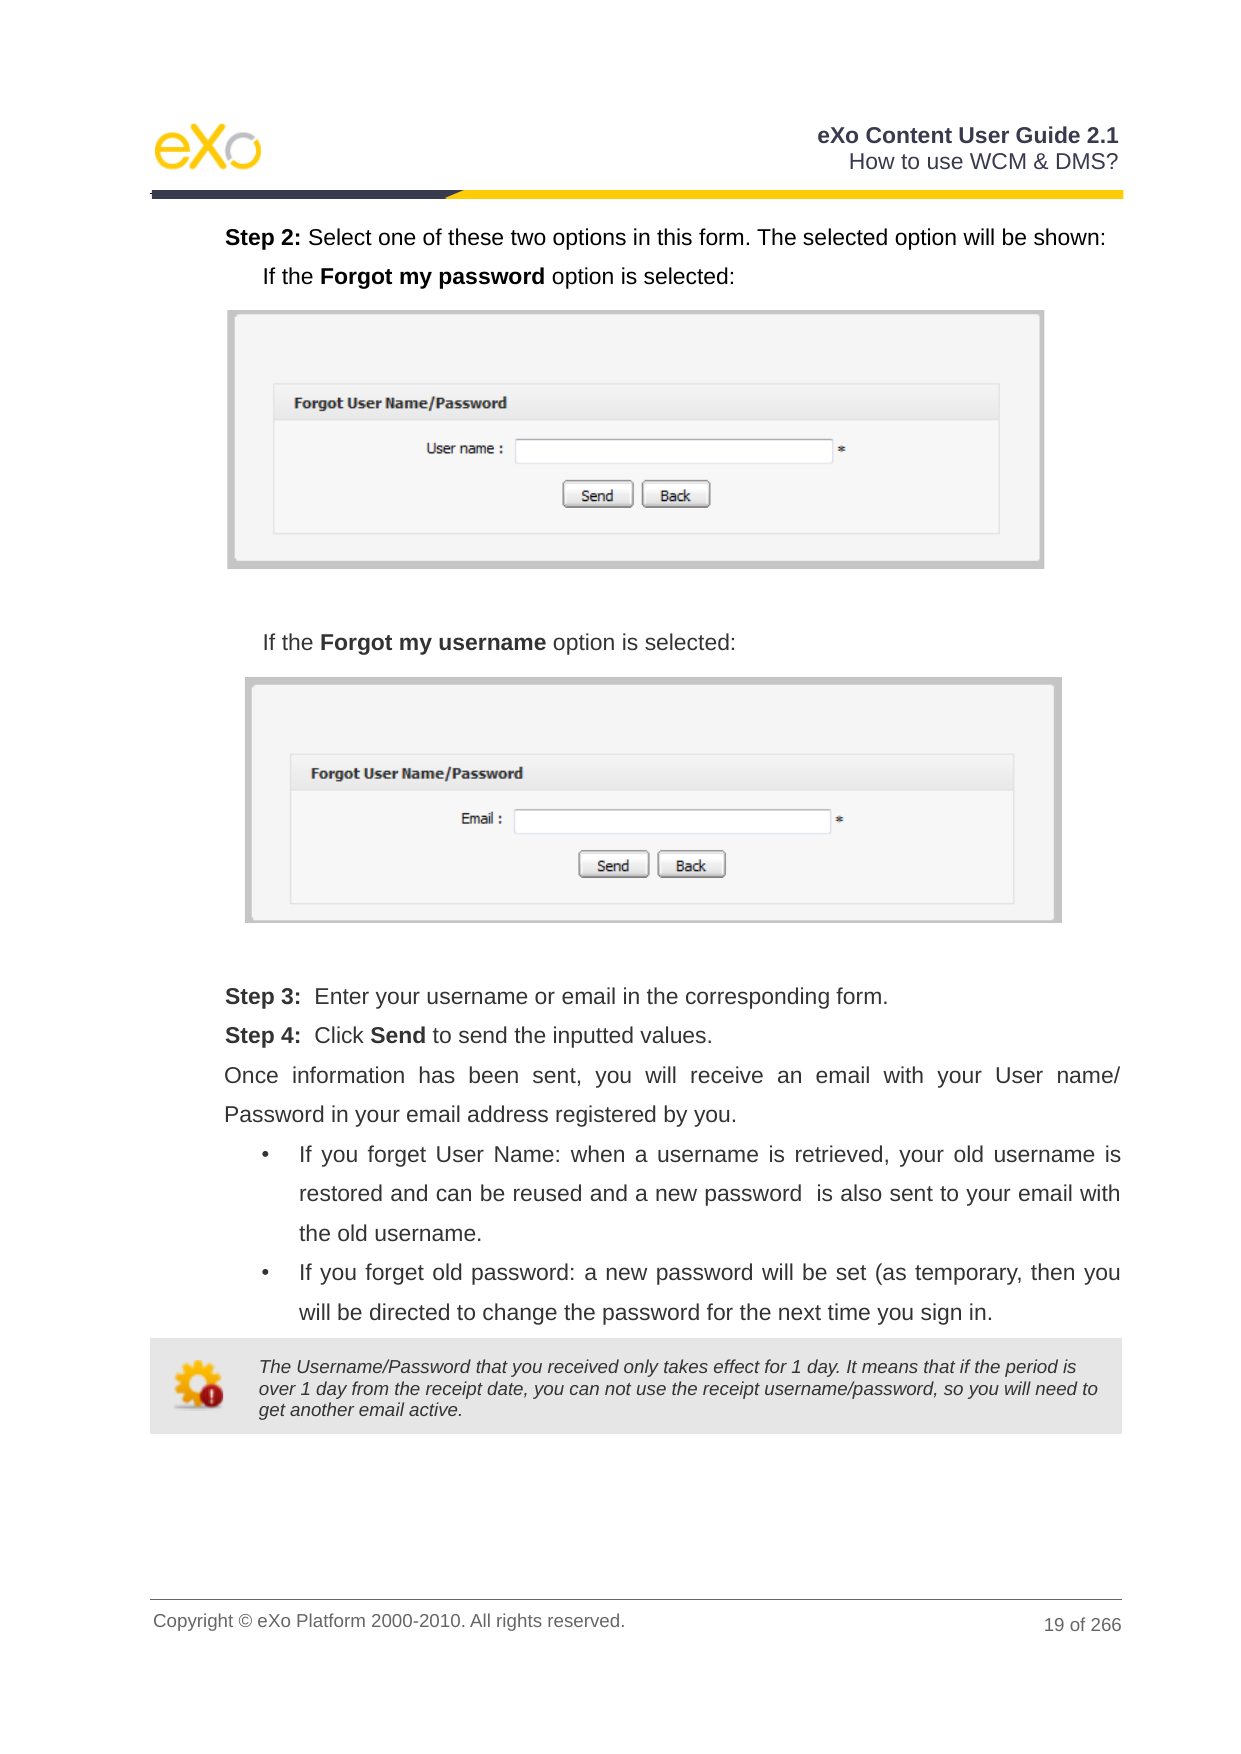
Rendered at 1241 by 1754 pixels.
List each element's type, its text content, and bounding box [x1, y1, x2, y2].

picture [173, 1360, 224, 1411]
table_header The Username/Password that you received only takes effect for 1 day. It means that if the period is over 1 day from the receipt date, you can not use the receipt username/password, so you will need to get another email active. [253, 1338, 1122, 1434]
text Once information has been sent, you will receive an email with your User name/ Password in your email address registered by you. [224, 1062, 1122, 1127]
list If you forget old password: a new password will be set (as temporary, then you will be directed to change the password for the next time you sign in. [261, 1259, 1122, 1325]
picture [244, 677, 1062, 923]
list If the Forgot my password option is selected: [225, 263, 1122, 289]
list Step 3: Enter your username or email in the corresponding form. [187, 983, 1122, 1009]
picture [227, 310, 1045, 569]
table_header [150, 1338, 253, 1434]
list If you forget User Name: when a username is retrieved, your old username is restored and can be reused and a new password is also sent to your email with the old username. [261, 1141, 1122, 1246]
list Step 2: Select one of these two options in this form. The selected option will be shown: [187, 223, 1122, 250]
list If the Forgot my username option is selected: [225, 629, 1122, 655]
picture [155, 123, 262, 170]
list Step 4: Click Send to send the inputted values. [187, 1022, 1122, 1048]
picture [151, 190, 1124, 199]
